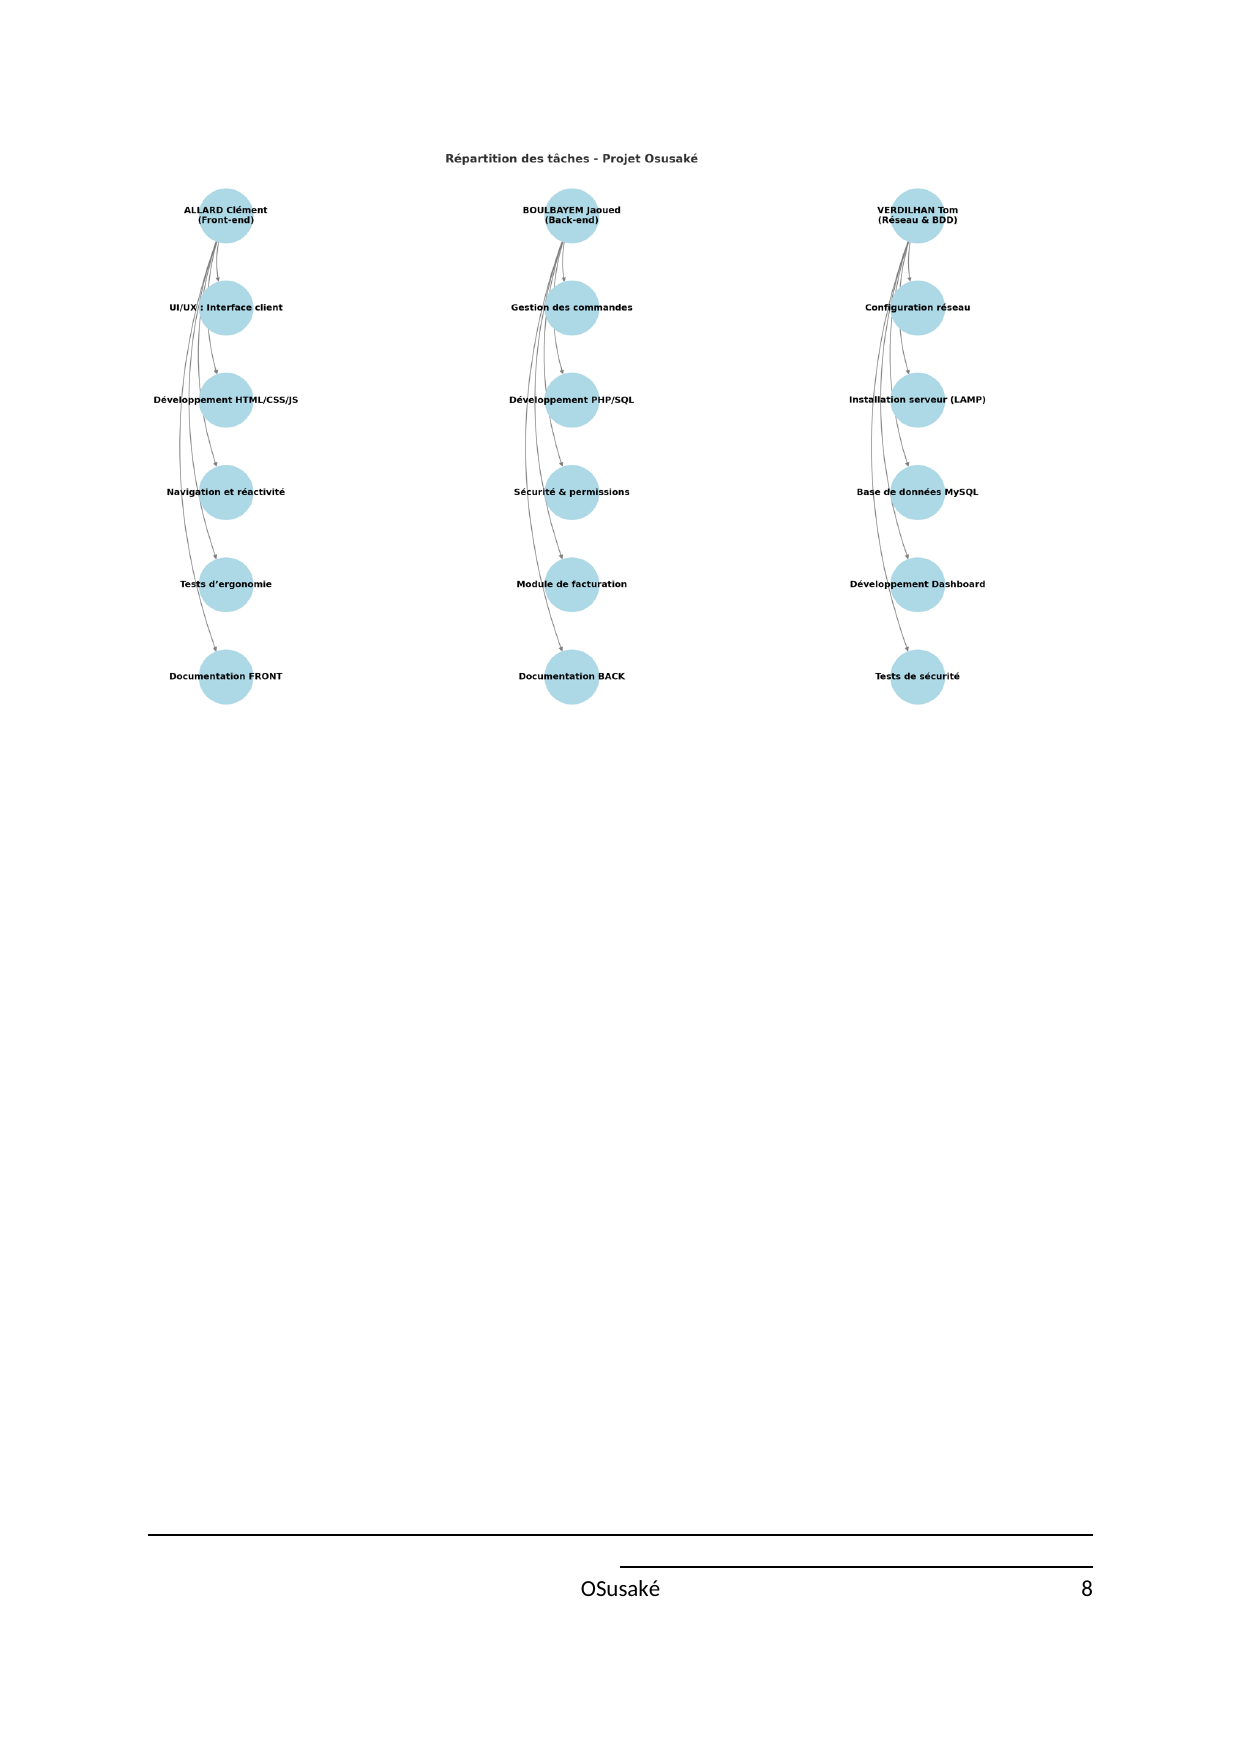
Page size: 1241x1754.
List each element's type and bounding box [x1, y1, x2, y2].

picture [147, 147, 996, 731]
